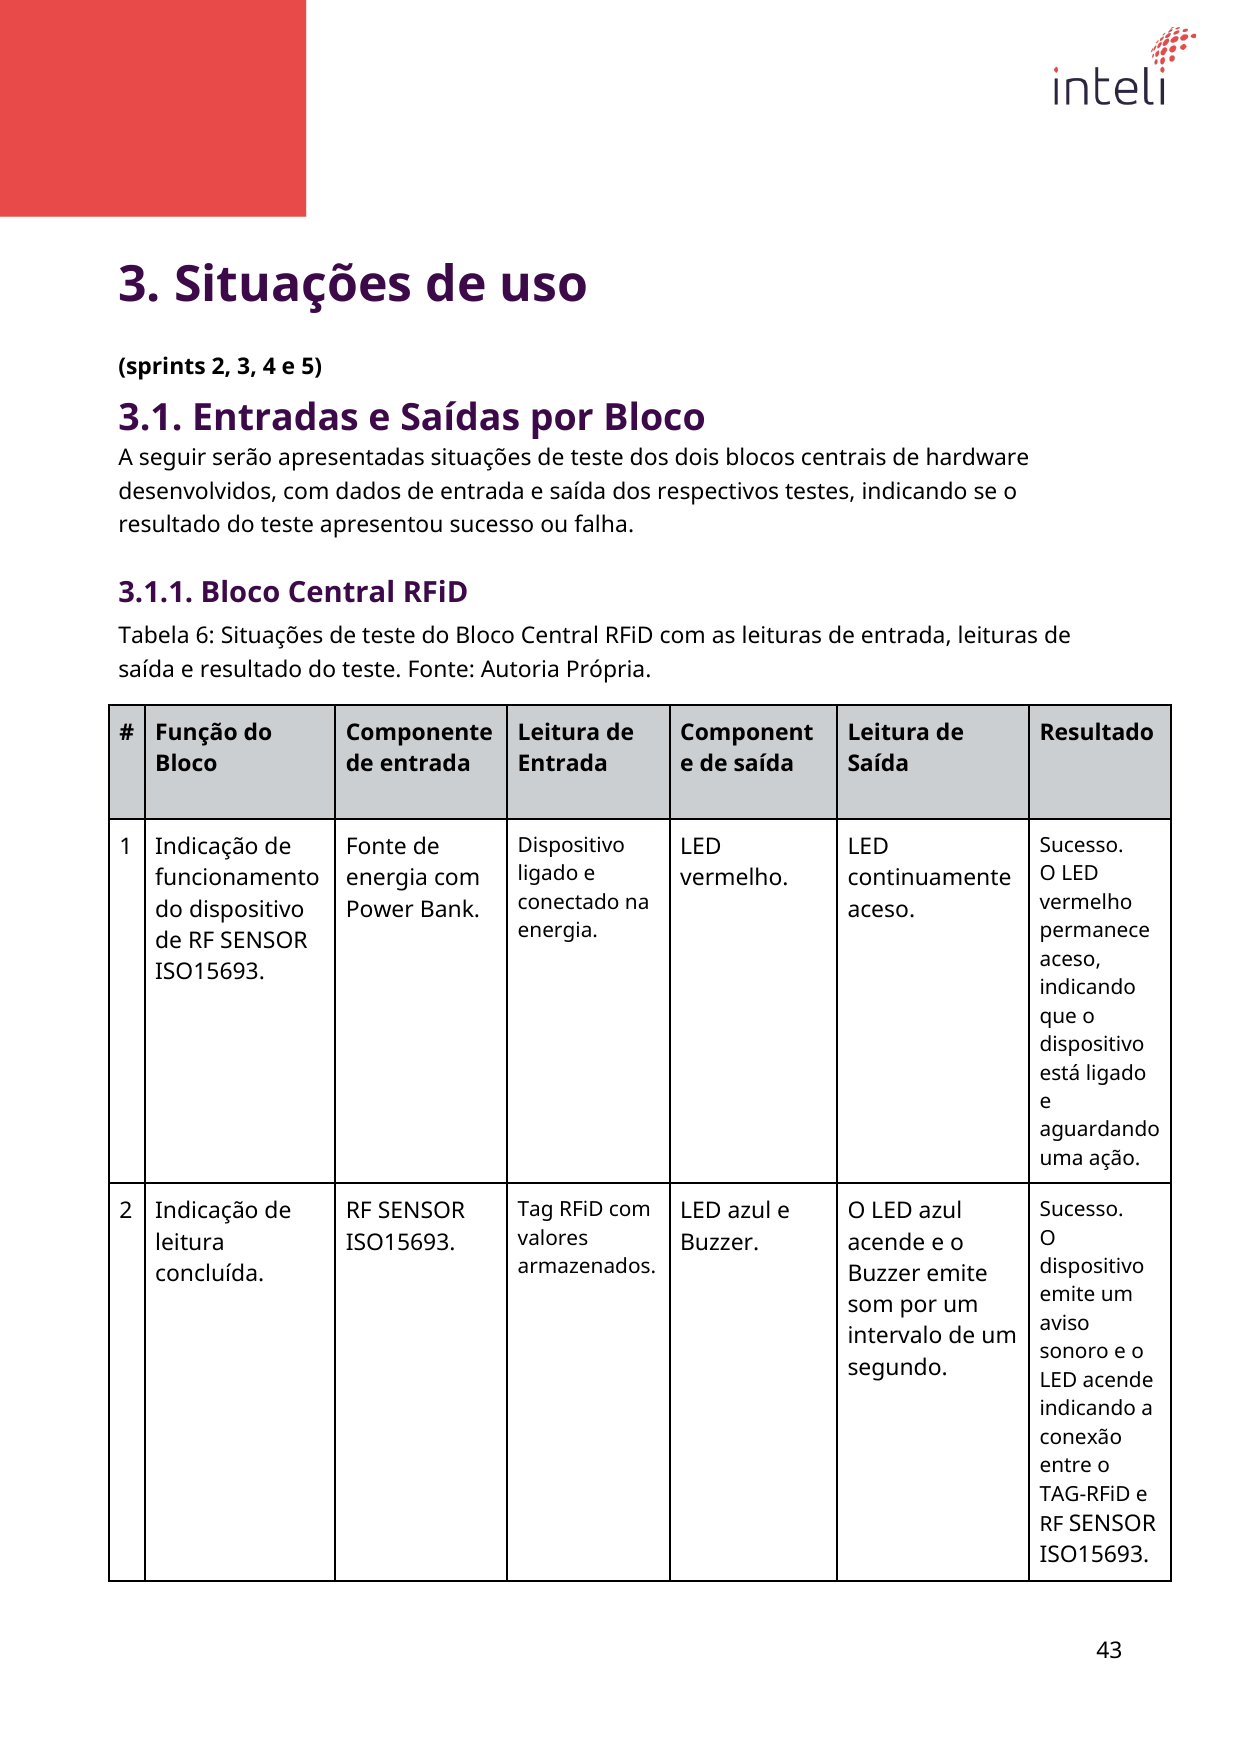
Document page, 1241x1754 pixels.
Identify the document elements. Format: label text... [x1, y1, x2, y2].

table_cell Dispositivo ligado e conectado na energia. [508, 820, 669, 1182]
table_header Leitura de Entrada [508, 706, 669, 818]
table_cell 2 [110, 1184, 144, 1580]
table_cell RF SENSOR ISO15693. [336, 1184, 506, 1580]
table_header Resultado [1030, 706, 1170, 818]
table_header Função do Bloco [146, 706, 334, 818]
picture [0, 0, 307, 217]
table_header # [110, 706, 144, 818]
subtitle (sprints 2, 3, 4 e 5) [118, 350, 1122, 381]
text Tabela 6: Situações de teste do Bloco Central RFiD com as leituras de entrada, leituras de saída e resultado do teste. Fonte: Autoria Própria. [118, 619, 1122, 684]
table_cell Fonte de energia com Power Bank. [336, 820, 506, 1182]
table_cell Indicação de funcionamento do dispositivo de RF SENSOR ISO15693. [146, 820, 334, 1182]
table_cell Sucesso. O dispositivo emite um aviso sonoro e o LED acende indicando a conexão entre o TAG-RFiD e RF SENSOR ISO15693. [1030, 1184, 1170, 1580]
table_cell LED azul e Buzzer. [671, 1184, 836, 1580]
table_cell Tag RFiD com valores armazenados. [508, 1184, 669, 1580]
table_header Componente de saída [671, 706, 836, 818]
subtitle 3.1.1. Bloco Central RFiD [118, 571, 1122, 611]
table_cell Sucesso. O LED vermelho permanece aceso, indicando que o dispositivo está ligado e aguardando uma ação. [1030, 820, 1170, 1182]
table_cell LED vermelho. [671, 820, 836, 1182]
table_cell 1 [110, 820, 144, 1182]
table_cell O LED azul acende e o Buzzer emite som por um intervalo de um segundo. [838, 1184, 1028, 1580]
text A seguir serão apresentadas situações de teste dos dois blocos centrais de hardware desenvolvidos, com dados de entrada e saída dos respectivos testes, indicando se o resultado do teste apresentou sucesso ou falha. [118, 441, 1122, 539]
picture [1054, 27, 1197, 105]
table_header Leitura de Saída [838, 706, 1028, 818]
table_cell LED continuamente aceso. [838, 820, 1028, 1182]
table_header Componente de entrada [336, 706, 506, 818]
table_cell Indicação de leitura concluída. [146, 1184, 334, 1580]
subtitle 3. Situações de uso [118, 118, 1122, 316]
subtitle 3.1. Entradas e Saídas por Bloco [118, 390, 1122, 441]
